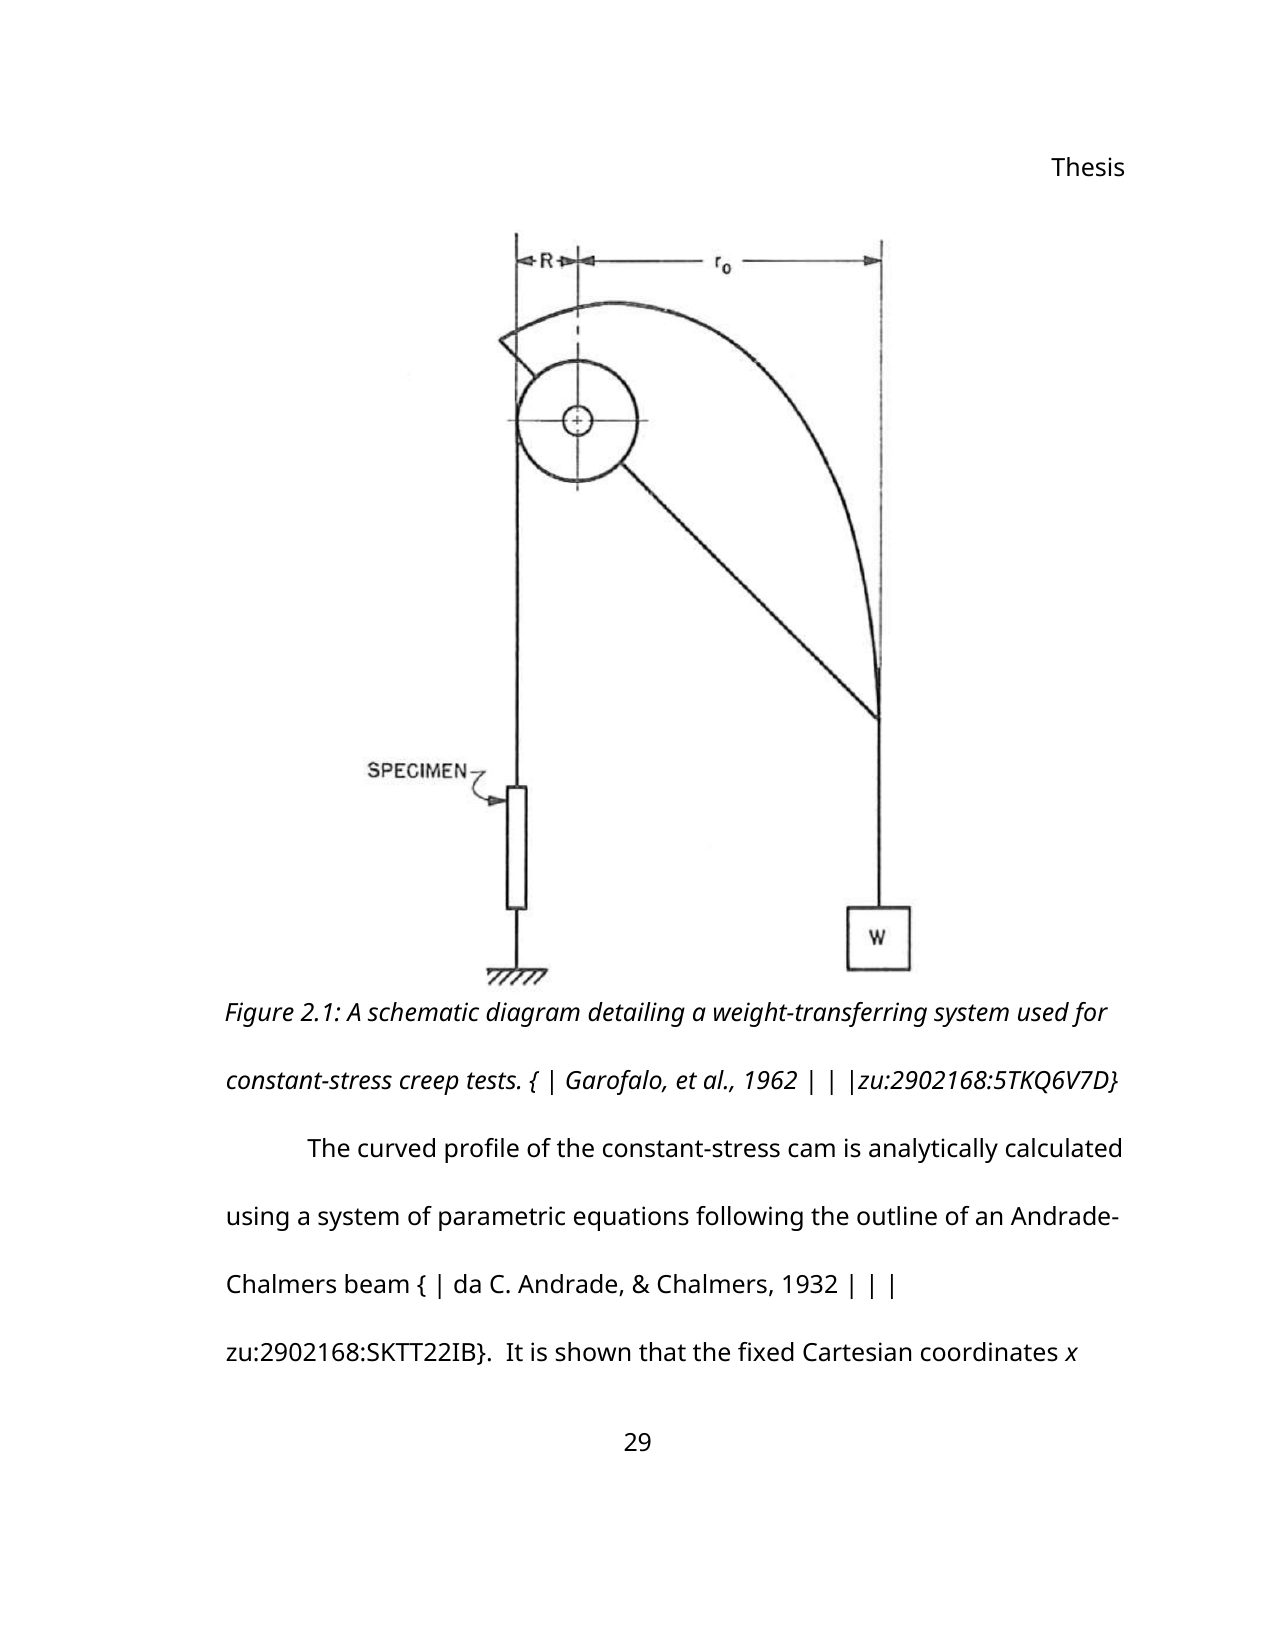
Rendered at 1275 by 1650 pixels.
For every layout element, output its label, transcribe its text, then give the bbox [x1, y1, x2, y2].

picture [348, 225, 927, 995]
text The curved profile of the constant-stress cam is analytically calculated using a system of parametric equations following the outline of an Andrade-Chalmers beam { | da C. Andrade, & Chalmers, 1932 | | |zu:2902168:SKTT22IB}. It is shown that the fixed Cartesian coordinates x [224, 1131, 1125, 1369]
text Figure 2.1: A schematic diagram detailing a weight-transferring system used for constant-stress creep tests. { | Garofalo, et al., 1962 | | |zu:2902168:5TKQ6V7D} [224, 994, 1125, 1097]
